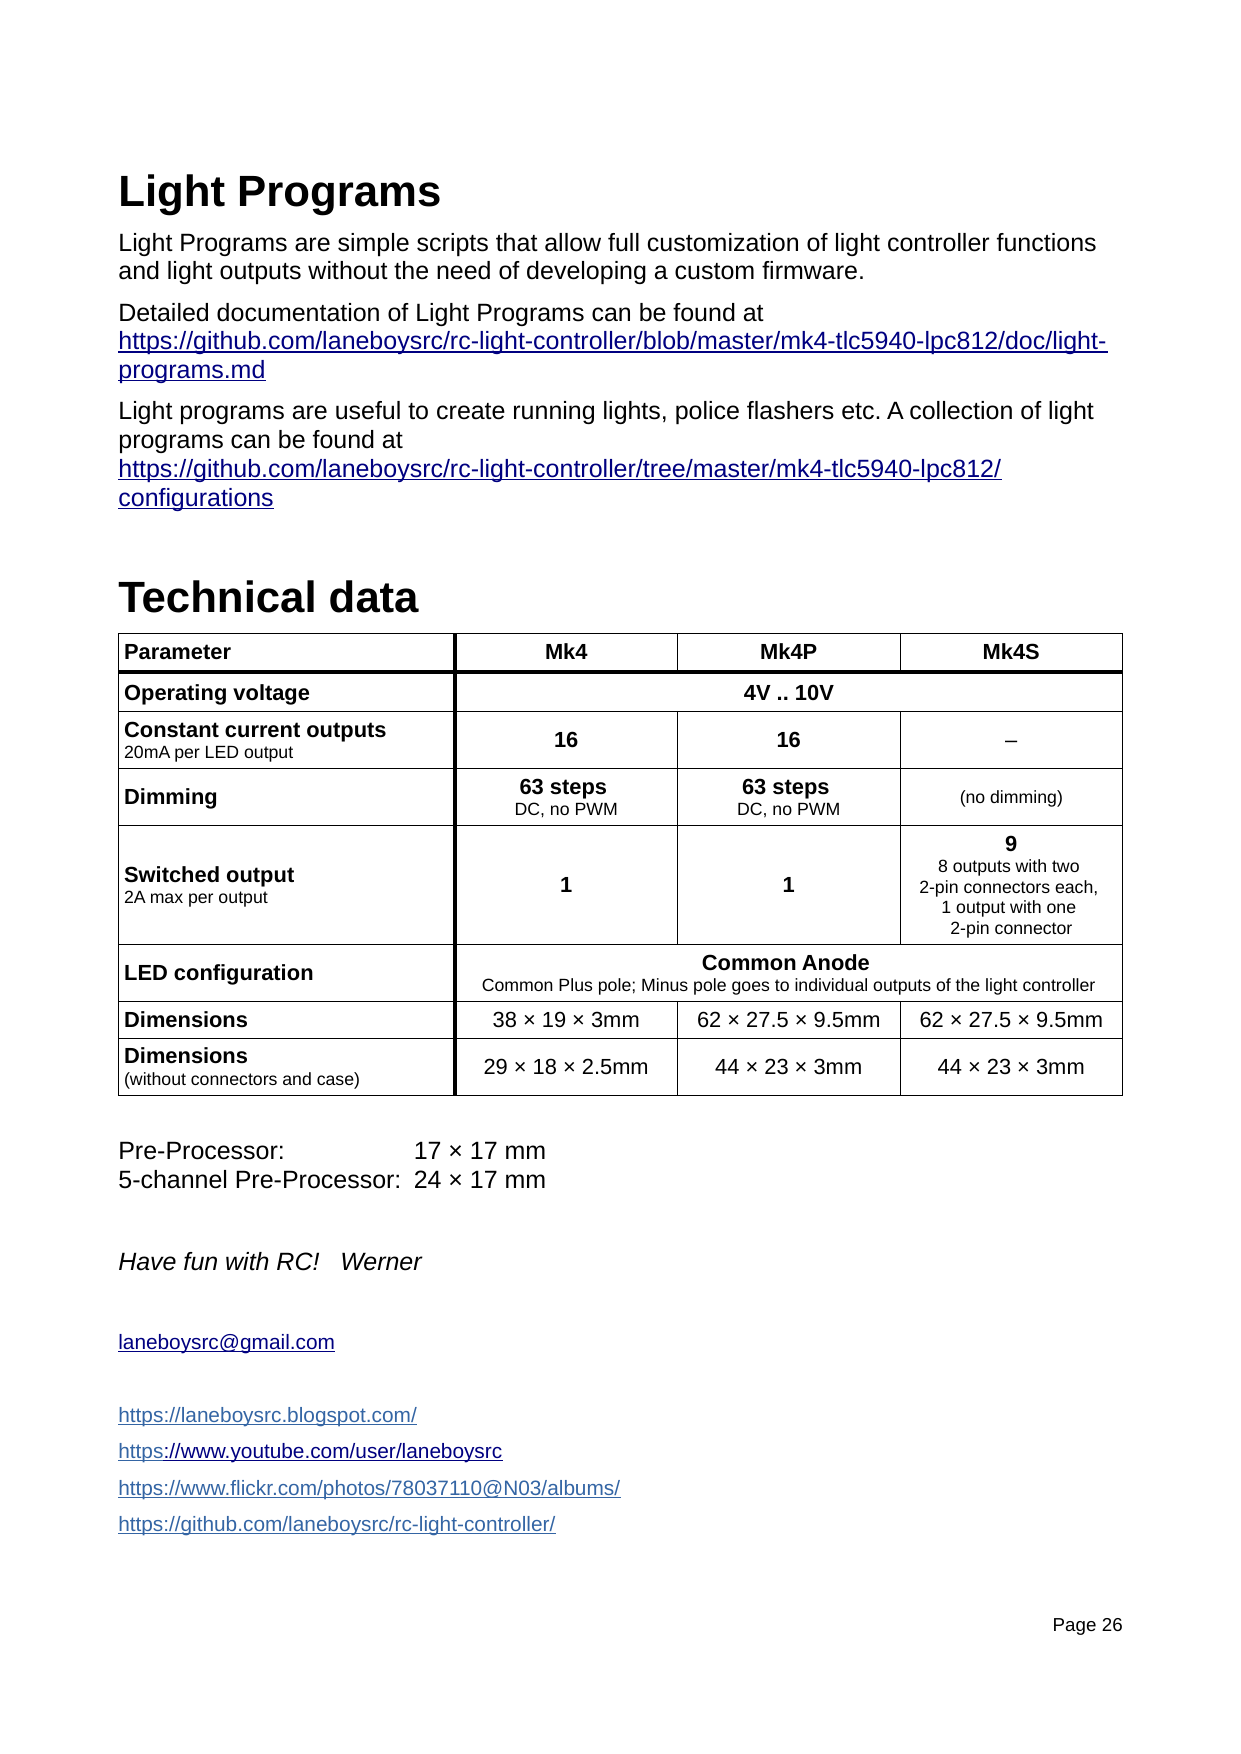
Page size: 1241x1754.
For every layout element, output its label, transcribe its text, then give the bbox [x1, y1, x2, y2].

text Have fun with RC! Werner [118, 1247, 1122, 1276]
table_cell 16 [678, 712, 900, 768]
table_cell 9 8 outputs with two 2-pin connectors each, 1 output with one 2-pin connector [901, 826, 1122, 943]
table_cell 62 × 27.5 × 9.5mm [678, 1002, 900, 1037]
text https://www.flickr.com/photos/78037110@N03/albums/ [118, 1476, 1122, 1499]
table_cell 62 × 27.5 × 9.5mm [901, 1002, 1122, 1037]
subtitle Technical data [118, 571, 1122, 621]
table_cell 29 × 18 × 2.5mm [457, 1039, 677, 1095]
table_cell Dimming [119, 769, 453, 825]
text Light Programs are simple scripts that allow full customization of light controller functions and light outputs without the need of developing a custom firmware. [118, 227, 1122, 285]
table_cell Constant current outputs 20mA per LED output [119, 712, 453, 768]
table_cell Common Anode Common Plus pole; Minus pole goes to individual outputs of the light controller [457, 945, 1122, 1001]
table_cell 1 [678, 826, 900, 943]
table_cell – [901, 712, 1122, 768]
text Pre-Processor: 17 × 17 mm 5-channel Pre-Processor: 24 × 17 mm [118, 1136, 1122, 1193]
table_header Mk4P [678, 634, 900, 670]
table_cell 63 steps DC, no PWM [678, 769, 900, 825]
text Detailed documentation of Light Programs can be found at https://github.com/laneboysrc/rc-light-controller/blob/master/mk4-tlc5940-lpc812/doc/light-programs.md [118, 297, 1122, 384]
text laneboysrc@gmail.com [118, 1330, 1122, 1354]
text Light programs are useful to create running lights, police flashers etc. A collection of light programs can be found at https://github.com/laneboysrc/rc-light-controller/tree/master/mk4-tlc5940-lpc812/configurations [118, 396, 1122, 511]
table_header Mk4S [901, 634, 1122, 670]
table_cell Dimensions [119, 1002, 453, 1037]
table_cell Switched output 2A max per output [119, 826, 453, 943]
table_header Mk4 [457, 634, 677, 670]
text https://laneboysrc.blogspot.com/ [118, 1403, 1122, 1427]
table_cell 4V .. 10V [457, 674, 1122, 711]
subtitle Light Programs [118, 165, 1122, 216]
text https://www.youtube.com/user/laneboysrc [118, 1439, 1122, 1463]
table_cell (no dimming) [901, 769, 1122, 825]
table_cell 16 [457, 712, 677, 768]
table_cell 38 × 19 × 3mm [457, 1002, 677, 1037]
table_cell 44 × 23 × 3mm [901, 1039, 1122, 1095]
table_cell Dimensions (without connectors and case) [119, 1039, 453, 1095]
table_cell 44 × 23 × 3mm [678, 1039, 900, 1095]
table_cell LED configuration [119, 945, 453, 1001]
text https://github.com/laneboysrc/rc-light-controller/ [118, 1512, 1122, 1536]
table_header Parameter [119, 634, 453, 670]
table_cell 1 [457, 826, 677, 943]
table_cell 63 steps DC, no PWM [457, 769, 677, 825]
table_cell Operating voltage [119, 674, 453, 711]
